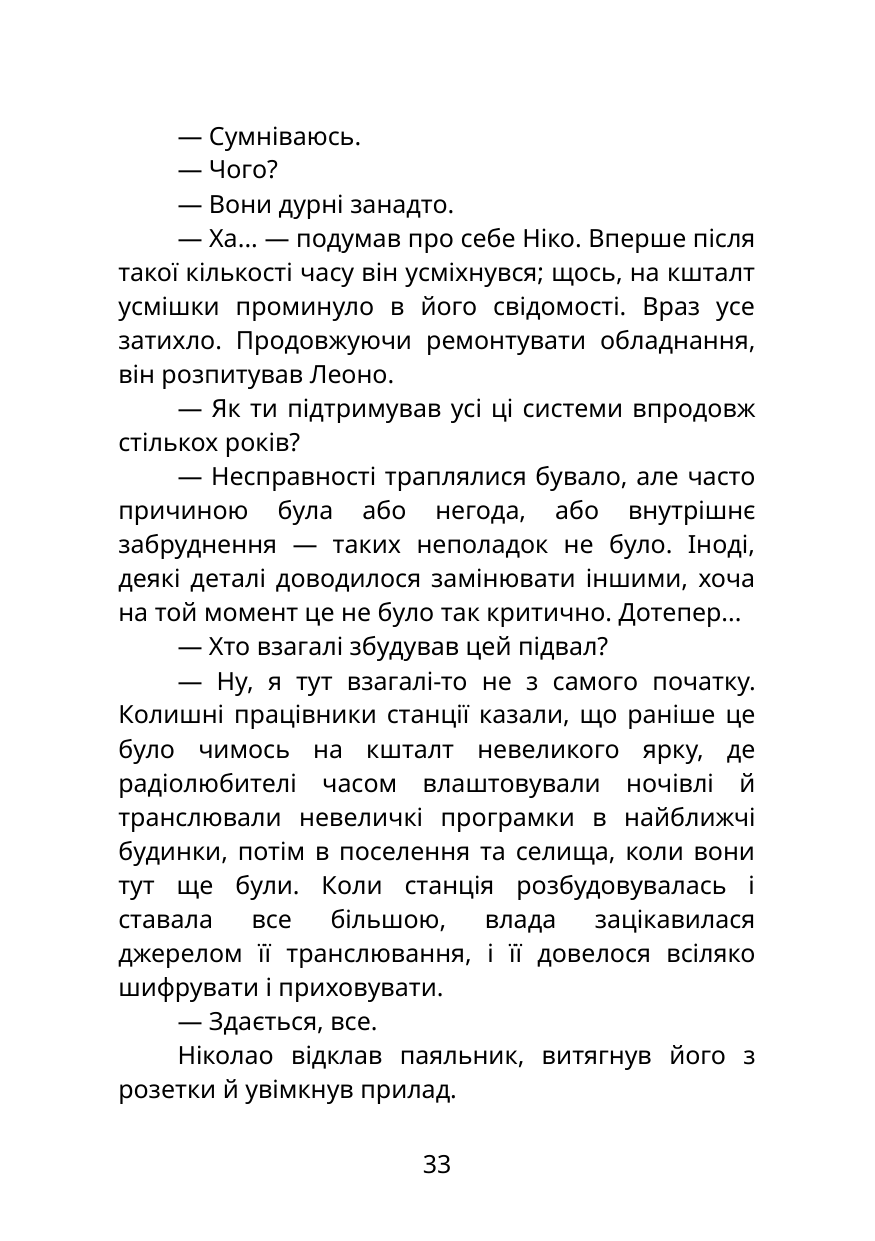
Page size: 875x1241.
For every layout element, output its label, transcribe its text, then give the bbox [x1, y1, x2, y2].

text Ніколао відклав паяльник, витягнув його з розетки й увімкнув прилад. [118, 1038, 756, 1106]
text — Як ти підтримував усі ці системи впродовж стількох років? [118, 391, 756, 459]
text — Ну, я тут взагалі-то не з самого початку. Колишні працівники станції казали, що раніше це було чимось на кшталт невеликого ярку, де радіолюбителі часом влаштовували ночівлі й транслювали невеличкі програмки в найближчі будинки, потім в поселення та селища, коли вони тут ще були. Коли станція розбудовувалась і ставала все більшою, влада зацікавилася джерелом її транслювання, і її довелося всіляко шифрувати і приховувати. [118, 663, 756, 1004]
text — Сумніваюсь. [118, 118, 756, 152]
text — Вони дурні занадто. [118, 186, 756, 220]
text — Ха... — подумав про себе Ніко. Вперше після такої кількості часу він усміхнувся; щось, на кшталт усмішки проминуло в його свідомості. Враз усе затихло. Продовжуючи ремонтувати обладнання, він розпитував Леоно. [118, 220, 756, 391]
text — Чого? [118, 152, 756, 186]
text — Хто взагалі збудував цей підвал? [118, 629, 756, 663]
text — Здається, все. [118, 1004, 756, 1038]
text — Несправності траплялися бувало, але часто причиною була або негода, або внутрішнє забруднення — таких неполадок не було. Іноді, деякі деталі доводилося замінювати іншими, хоча на той момент це не було так критично. Дотепер... [118, 459, 756, 629]
